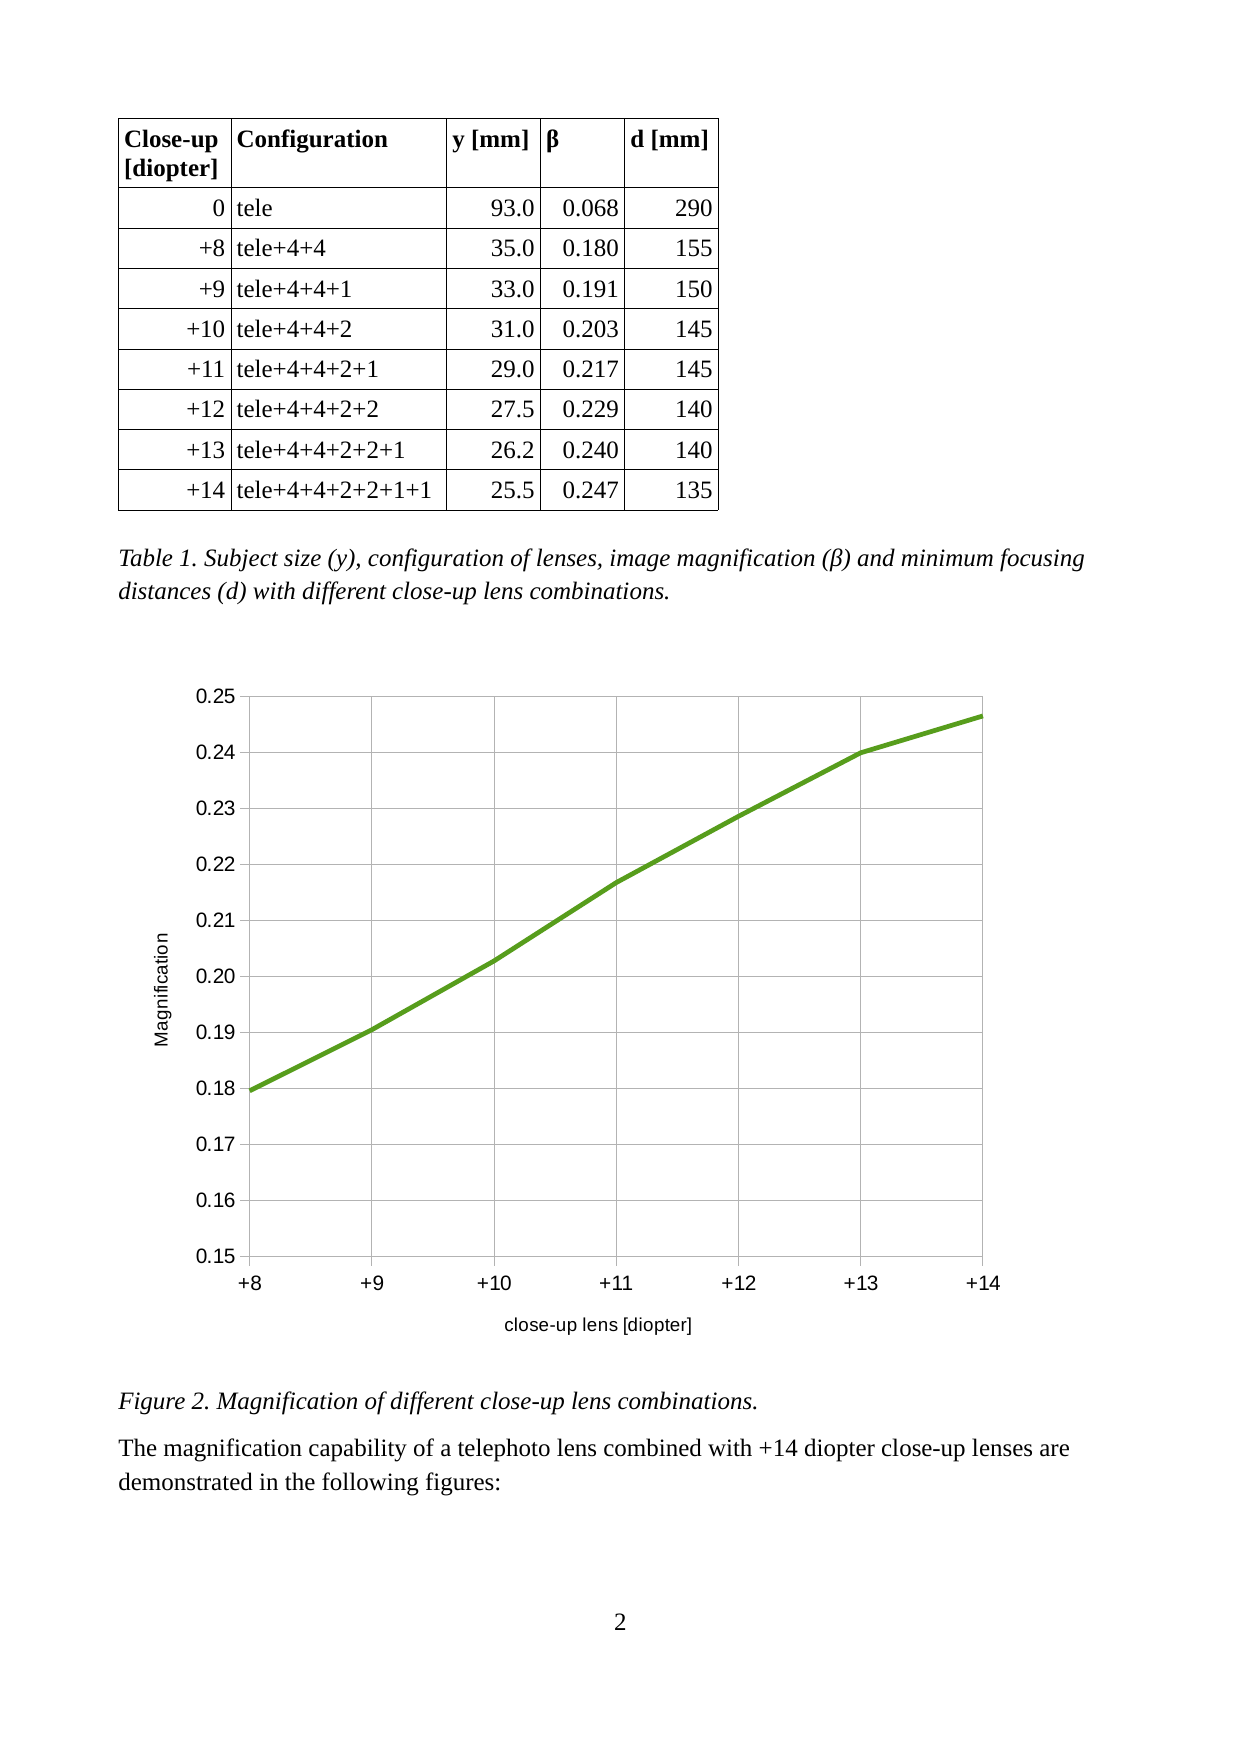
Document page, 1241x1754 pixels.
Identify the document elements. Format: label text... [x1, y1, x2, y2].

table_cell 135 [625, 470, 718, 510]
table_cell 29.0 [447, 350, 540, 389]
text The magnification capability of a telephoto lens combined with +14 diopter close-up lenses are demonstrated in the following figures: [118, 1433, 1122, 1495]
table_cell 290 [625, 188, 718, 227]
table_cell 0.203 [541, 309, 624, 348]
table_cell 26.2 [447, 430, 540, 469]
table_cell 31.0 [447, 309, 540, 348]
table_cell tele+4+4+2+2 [232, 390, 446, 429]
table_cell 33.0 [447, 269, 540, 308]
table_cell tele+4+4+2 [232, 309, 446, 348]
table_cell 0.247 [541, 470, 624, 510]
table_cell +14 [119, 470, 231, 510]
table_cell 140 [625, 430, 718, 469]
table_cell 0 [119, 188, 231, 227]
table_cell +8 [119, 229, 231, 268]
table_cell 25.5 [447, 470, 540, 510]
table_cell +12 [119, 390, 231, 429]
table_cell 0.229 [541, 390, 624, 429]
table_cell 155 [625, 229, 718, 268]
table_cell +13 [119, 430, 231, 469]
table_cell +10 [119, 309, 231, 348]
table_header d [mm] [625, 119, 718, 187]
table_header Close-up [diopter] [119, 119, 231, 187]
text Figure 2. Magnification of different close-up lens combinations. [118, 1386, 1122, 1415]
table_header β [541, 119, 624, 187]
table_cell 145 [625, 350, 718, 389]
table_cell 0.191 [541, 269, 624, 308]
table_cell tele+4+4+2+2+1+1 [232, 470, 446, 510]
table_cell tele+4+4 [232, 229, 446, 268]
table_cell 0.180 [541, 229, 624, 268]
table_cell 150 [625, 269, 718, 308]
table_cell 140 [625, 390, 718, 429]
table_cell +11 [119, 350, 231, 389]
text Table 1. Subject size (y), configuration of lenses, image magnification (β) and minimum focusing distances (d) with different close-up lens combinations. [118, 510, 1122, 604]
table_cell 93.0 [447, 188, 540, 227]
table_cell 0.240 [541, 430, 624, 469]
table_cell +9 [119, 269, 231, 308]
table_cell 0.217 [541, 350, 624, 389]
table_cell tele [232, 188, 446, 227]
table_header y [mm] [447, 119, 540, 187]
table_cell tele+4+4+2+2+1 [232, 430, 446, 469]
table_cell 145 [625, 309, 718, 348]
table_cell tele+4+4+1 [232, 269, 446, 308]
table_header Configuration [232, 119, 446, 187]
table_cell 0.068 [541, 188, 624, 227]
table_cell 27.5 [447, 390, 540, 429]
table_cell tele+4+4+2+1 [232, 350, 446, 389]
table_cell 35.0 [447, 229, 540, 268]
